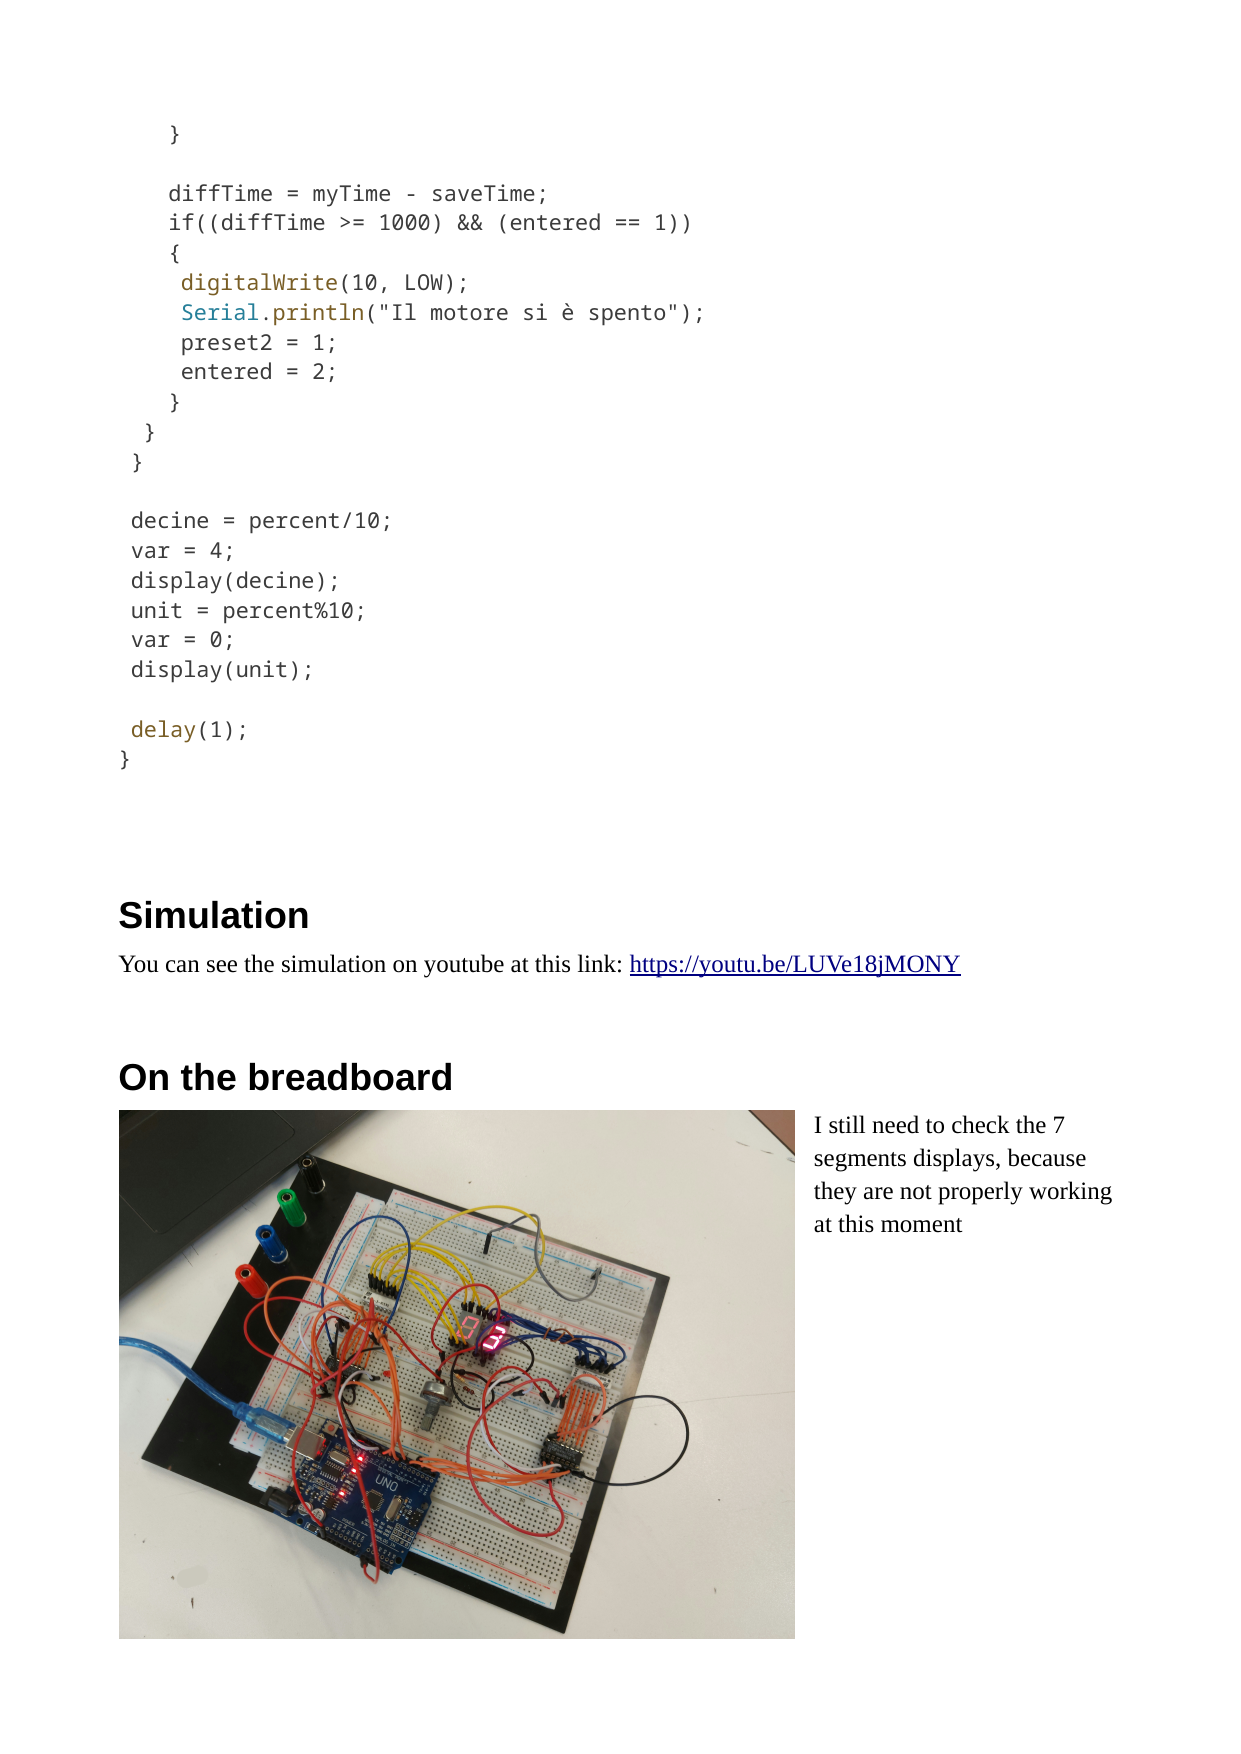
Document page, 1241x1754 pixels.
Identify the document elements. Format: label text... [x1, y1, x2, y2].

text var = 4; [118, 535, 1122, 565]
text } [118, 743, 1122, 773]
text diffTime = myTime - saveTime; [118, 178, 1122, 207]
text Serial.println("Il motore si è spento"); [118, 297, 1122, 327]
text delay(1); [118, 714, 1122, 743]
text unit = percent%10; [118, 594, 1122, 624]
text } [118, 386, 1122, 416]
text } [118, 446, 1122, 476]
picture [119, 1110, 795, 1639]
text You can see the simulation on youtube at this link: https://youtu.be/LUVe18jMONY [118, 949, 1122, 1011]
text display(unit); [118, 654, 1122, 684]
text { [118, 237, 1122, 267]
subtitle Simulation [118, 893, 1122, 937]
text } [118, 118, 1122, 148]
text preset2 = 1; [118, 327, 1122, 356]
text I still need to check the 7 segments displays, because they are not properly working at this moment [795, 1110, 1122, 1238]
text decine = percent/10; [118, 505, 1122, 535]
text if((diffTime >= 1000) && (entered == 1)) [118, 207, 1122, 237]
text entered = 2; [118, 356, 1122, 386]
subtitle On the breadboard [118, 1055, 1122, 1098]
text digitalWrite(10, LOW); [118, 267, 1122, 297]
text display(decine); [118, 565, 1122, 594]
text } [118, 416, 1122, 446]
text var = 0; [118, 624, 1122, 654]
